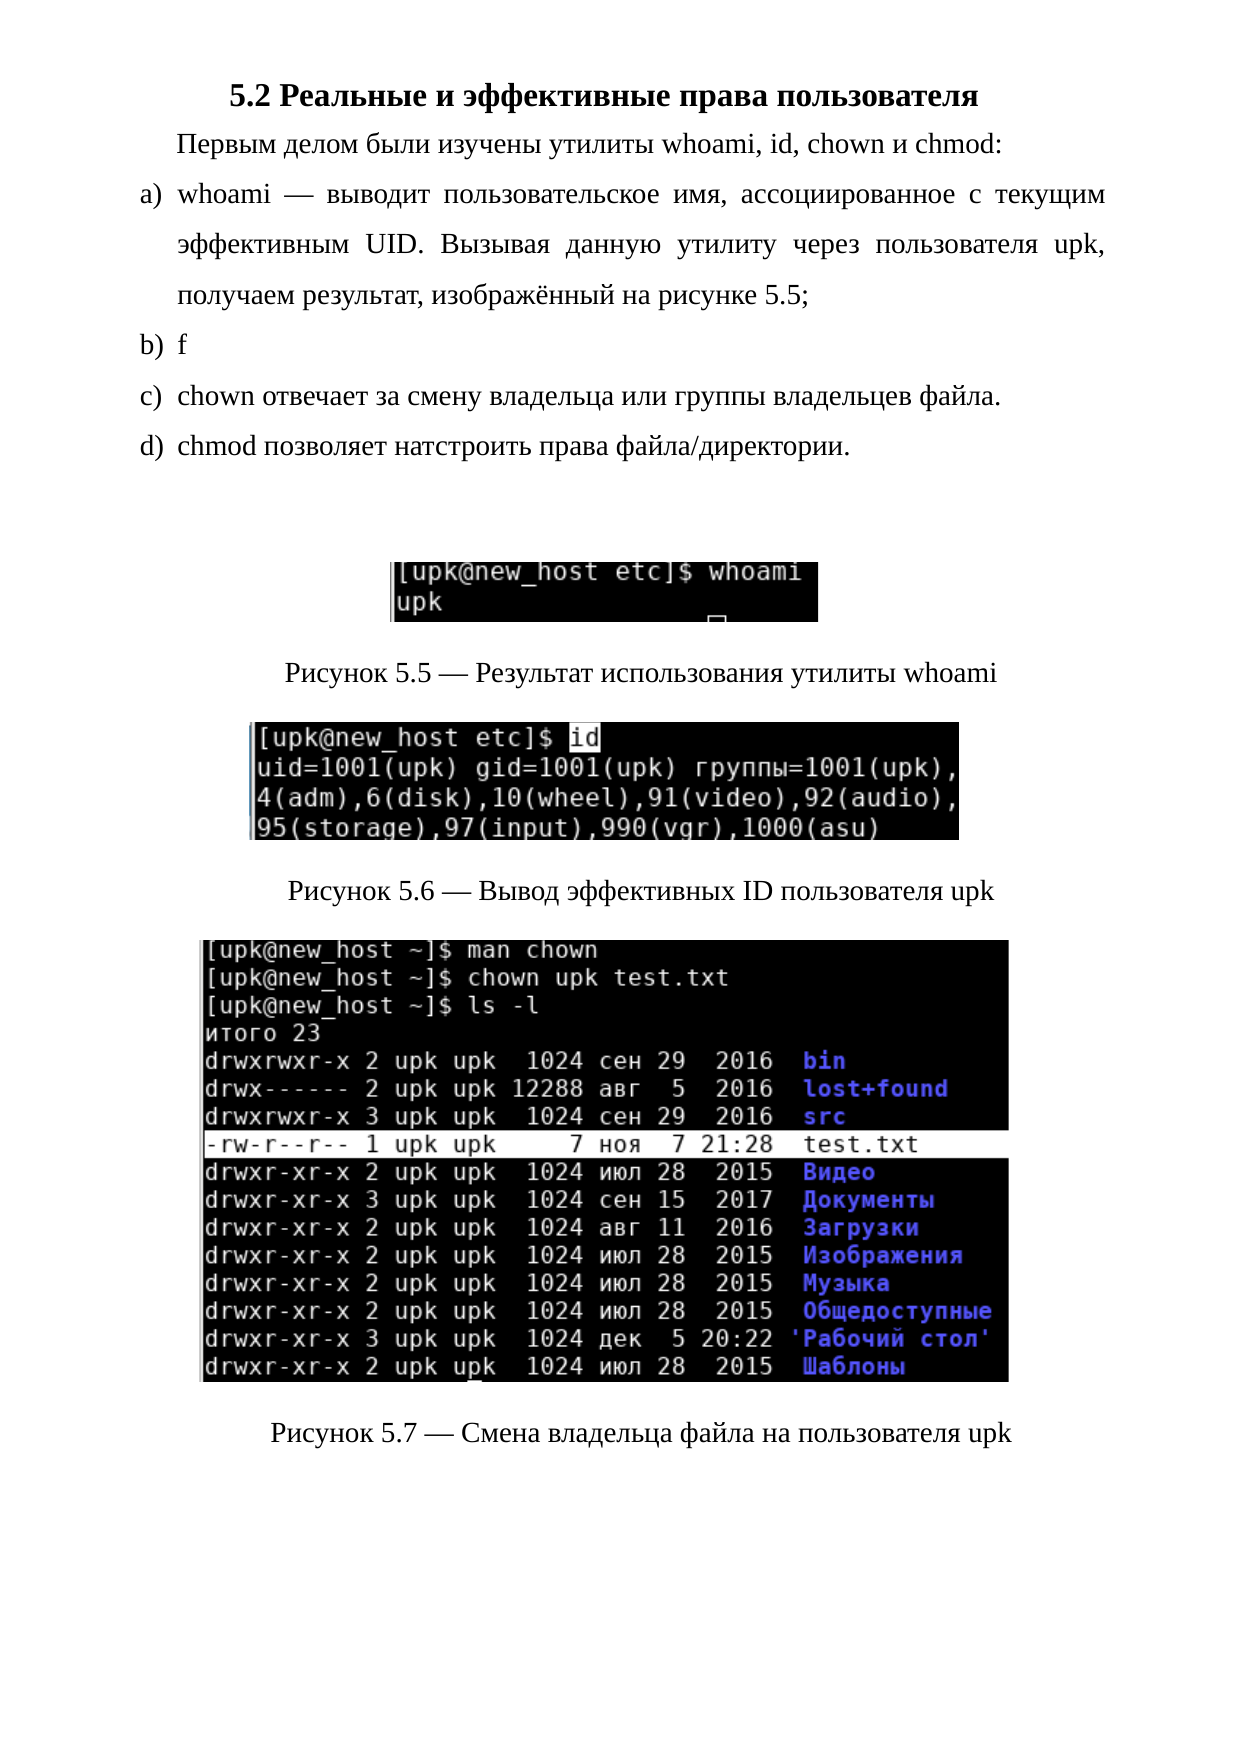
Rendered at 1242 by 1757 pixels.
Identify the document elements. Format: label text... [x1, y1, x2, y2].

list chmod позволяет натстроить права файла/директории. [139, 428, 1106, 461]
list chown отвечает за смену владельца или группы владельцев файла. [139, 378, 1106, 411]
subtitle 5.2 Реальные и эффективные права пользователя [102, 75, 1106, 113]
list whoami — выводит пользовательское имя, ассоциированное с текущим эффективным UID. Вызывая данную утилиту через пользователя upk, получаем результат, изображённый на рисунке 5.5; [139, 176, 1106, 311]
picture [249, 722, 959, 840]
picture [390, 562, 819, 622]
text Рисунок 5.5 — Результат использования утилиты whoami [102, 655, 1106, 688]
list f [139, 327, 1106, 361]
text Рисунок 5.6 — Вывод эффективных ID пользователя upk [102, 873, 1106, 906]
picture [199, 940, 1009, 1382]
text Рисунок 5.7 — Смена владельца файла на пользователя upk [102, 1415, 1106, 1449]
text Первым делом были изучены утилиты whoami, id, chown и chmod: [102, 126, 1106, 159]
